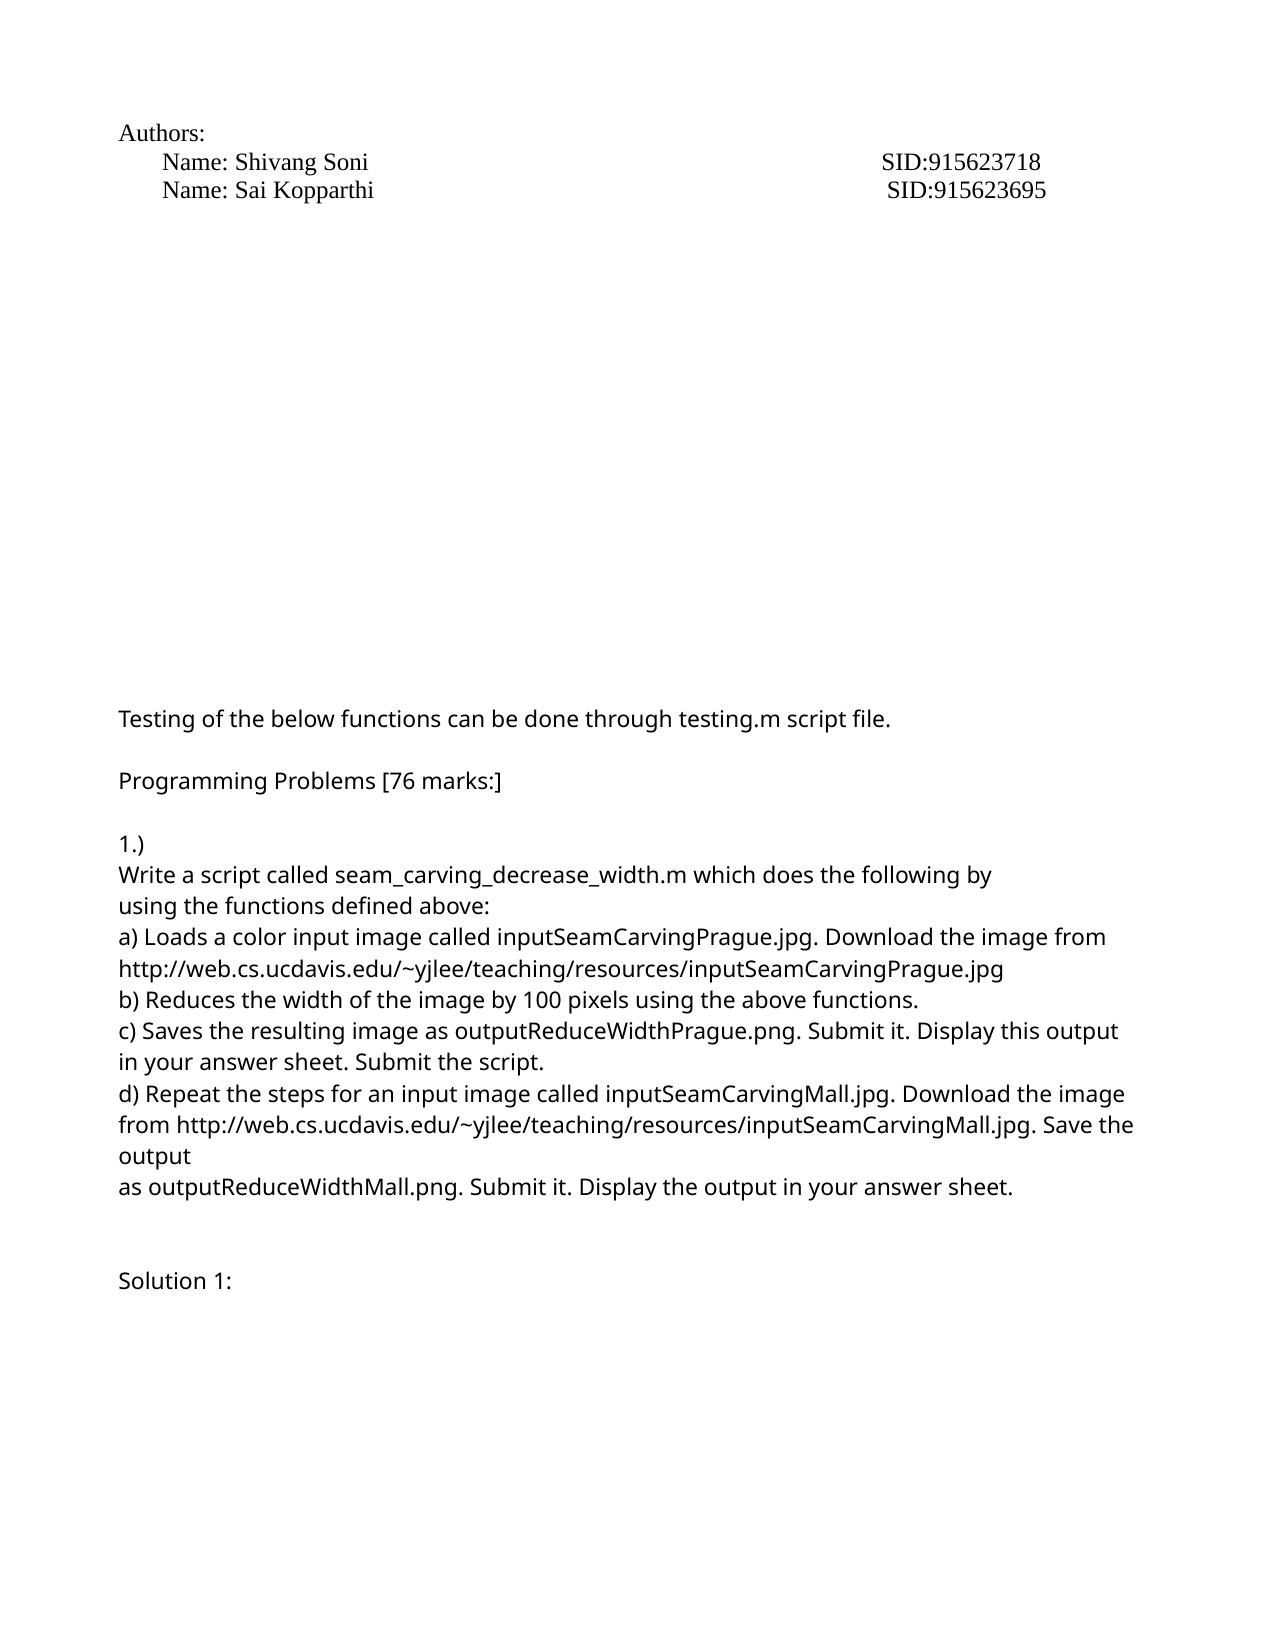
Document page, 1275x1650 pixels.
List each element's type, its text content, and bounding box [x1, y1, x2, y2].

text d) Repeat the steps for an input image called inputSeamCarvingMall.jpg. Download the image [118, 1078, 1157, 1109]
text as outputReduceWidthMall.png. Submit it. Display the output in your answer sheet. [118, 1171, 1157, 1203]
text using the functions defined above: [118, 890, 1157, 921]
text Programming Problems [76 marks:] [118, 765, 1157, 796]
text from http://web.cs.ucdavis.edu/~yjlee/teaching/resources/inputSeamCarvingMall.jpg. Save the output [118, 1109, 1157, 1171]
text Write a script called seam_carving_decrease_width.m which does the following by [118, 859, 1157, 890]
text Solution 1: [118, 1265, 1157, 1296]
text http://web.cs.ucdavis.edu/~yjlee/teaching/resources/inputSeamCarvingPrague.jpg [118, 953, 1157, 984]
text c) Saves the resulting image as outputReduceWidthPrague.png. Submit it. Display this output [118, 1015, 1157, 1046]
text 1.) [118, 828, 1157, 859]
text Testing of the below functions can be done through testing.m script file. [118, 703, 1157, 734]
text a) Loads a color input image called inputSeamCarvingPrague.jpg. Download the image from [118, 921, 1157, 953]
text in your answer sheet. Submit the script. [118, 1046, 1157, 1078]
text b) Reduces the width of the image by 100 pixels using the above functions. [118, 984, 1157, 1015]
